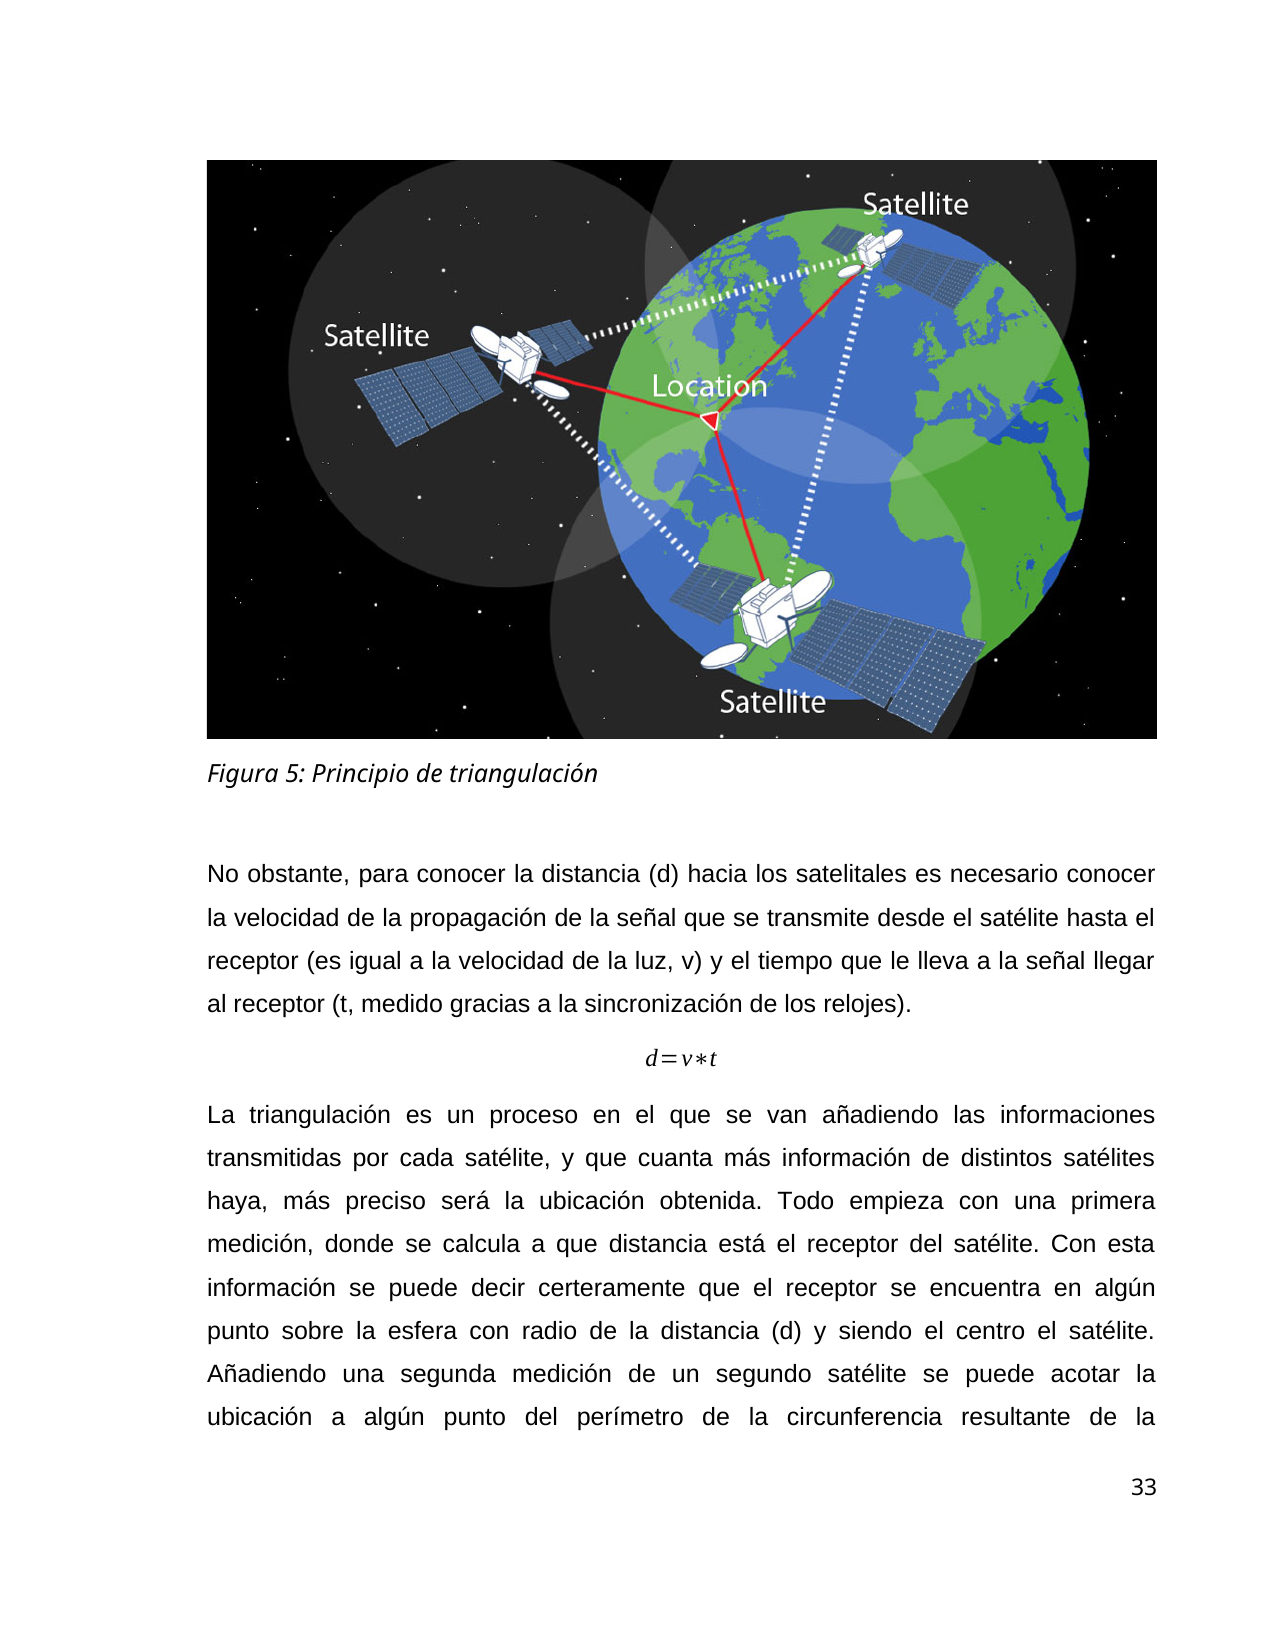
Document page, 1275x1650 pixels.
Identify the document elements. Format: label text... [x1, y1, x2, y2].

text No obstante, para conocer la distancia (d) hacia los satelitales es necesario conocer la velocidad de la propagación de la señal que se transmite desde el satélite hasta el receptor (es igual a la velocidad de la luz, v) y el tiempo que le lleva a la señal llegar al receptor (t, medido gracias a la sincronización de los relojes). [207, 859, 1157, 1018]
text Figura 5: Principio de triangulación [207, 739, 1157, 789]
picture [206, 160, 1157, 739]
text La triangulación es un proceso en el que se van añadiendo las informaciones transmitidas por cada satélite, y que cuanta más información de distintos satélites haya, más preciso será la ubicación obtenida. Todo empieza con una primera medición, donde se calcula a que distancia está el receptor del satélite. Con esta información se puede decir certeramente que el receptor se encuentra en algún punto sobre la esfera con radio de la distancia (d) y siendo el centro el satélite. Añadiendo una segunda medición de un segundo satélite se puede acotar la ubicación a algún punto del perímetro de la circunferencia resultante de la [207, 1100, 1157, 1431]
